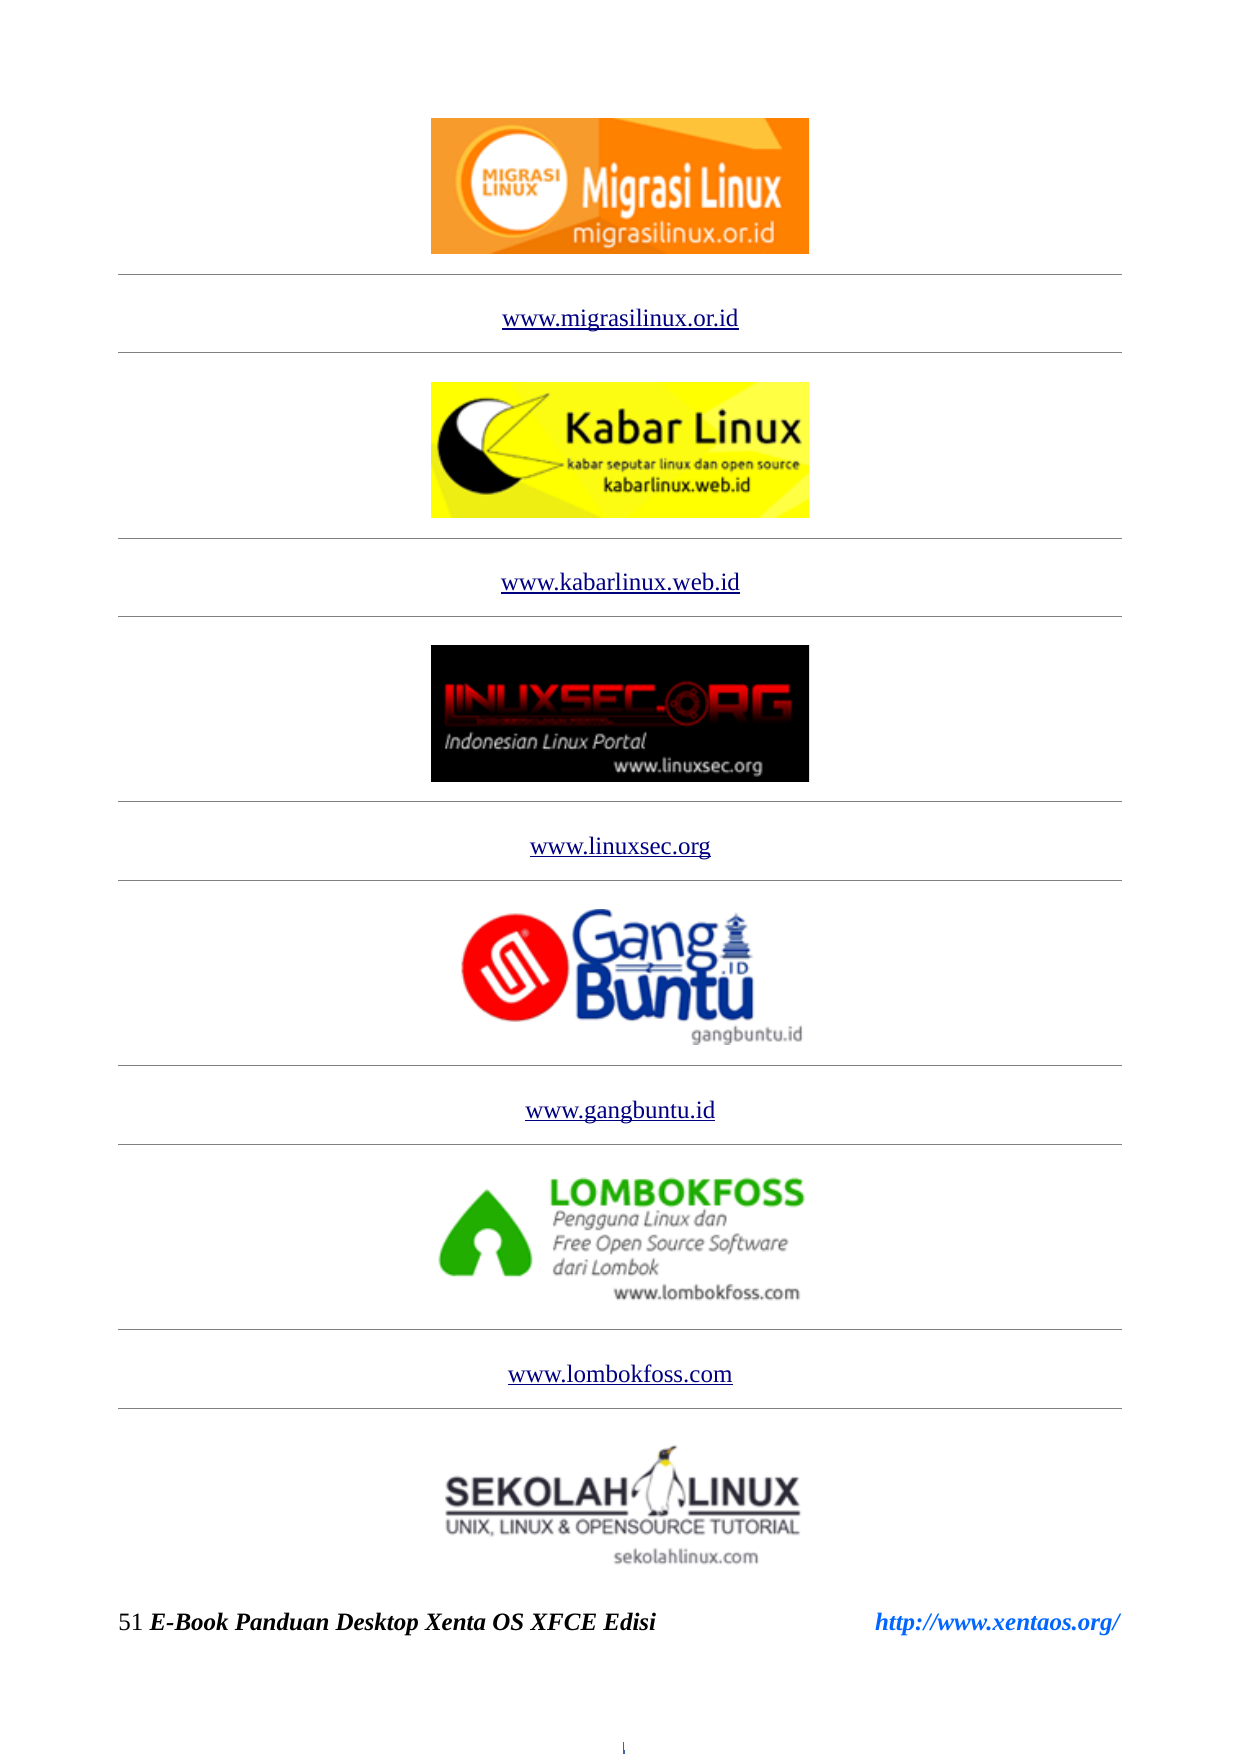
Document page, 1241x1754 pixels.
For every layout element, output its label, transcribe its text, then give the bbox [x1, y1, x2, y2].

picture [431, 382, 810, 518]
picture [431, 1437, 810, 1573]
picture [431, 645, 810, 782]
picture [431, 1173, 810, 1309]
text www.gangbuntu.id [118, 1095, 1122, 1124]
text www.kabarlinux.web.id [118, 567, 1122, 596]
text www.lombokfoss.com [118, 1359, 1122, 1387]
picture [431, 118, 810, 254]
picture [431, 909, 810, 1045]
text www.migrasilinux.or.id [118, 303, 1122, 332]
text www.linuxsec.org [118, 831, 1122, 860]
